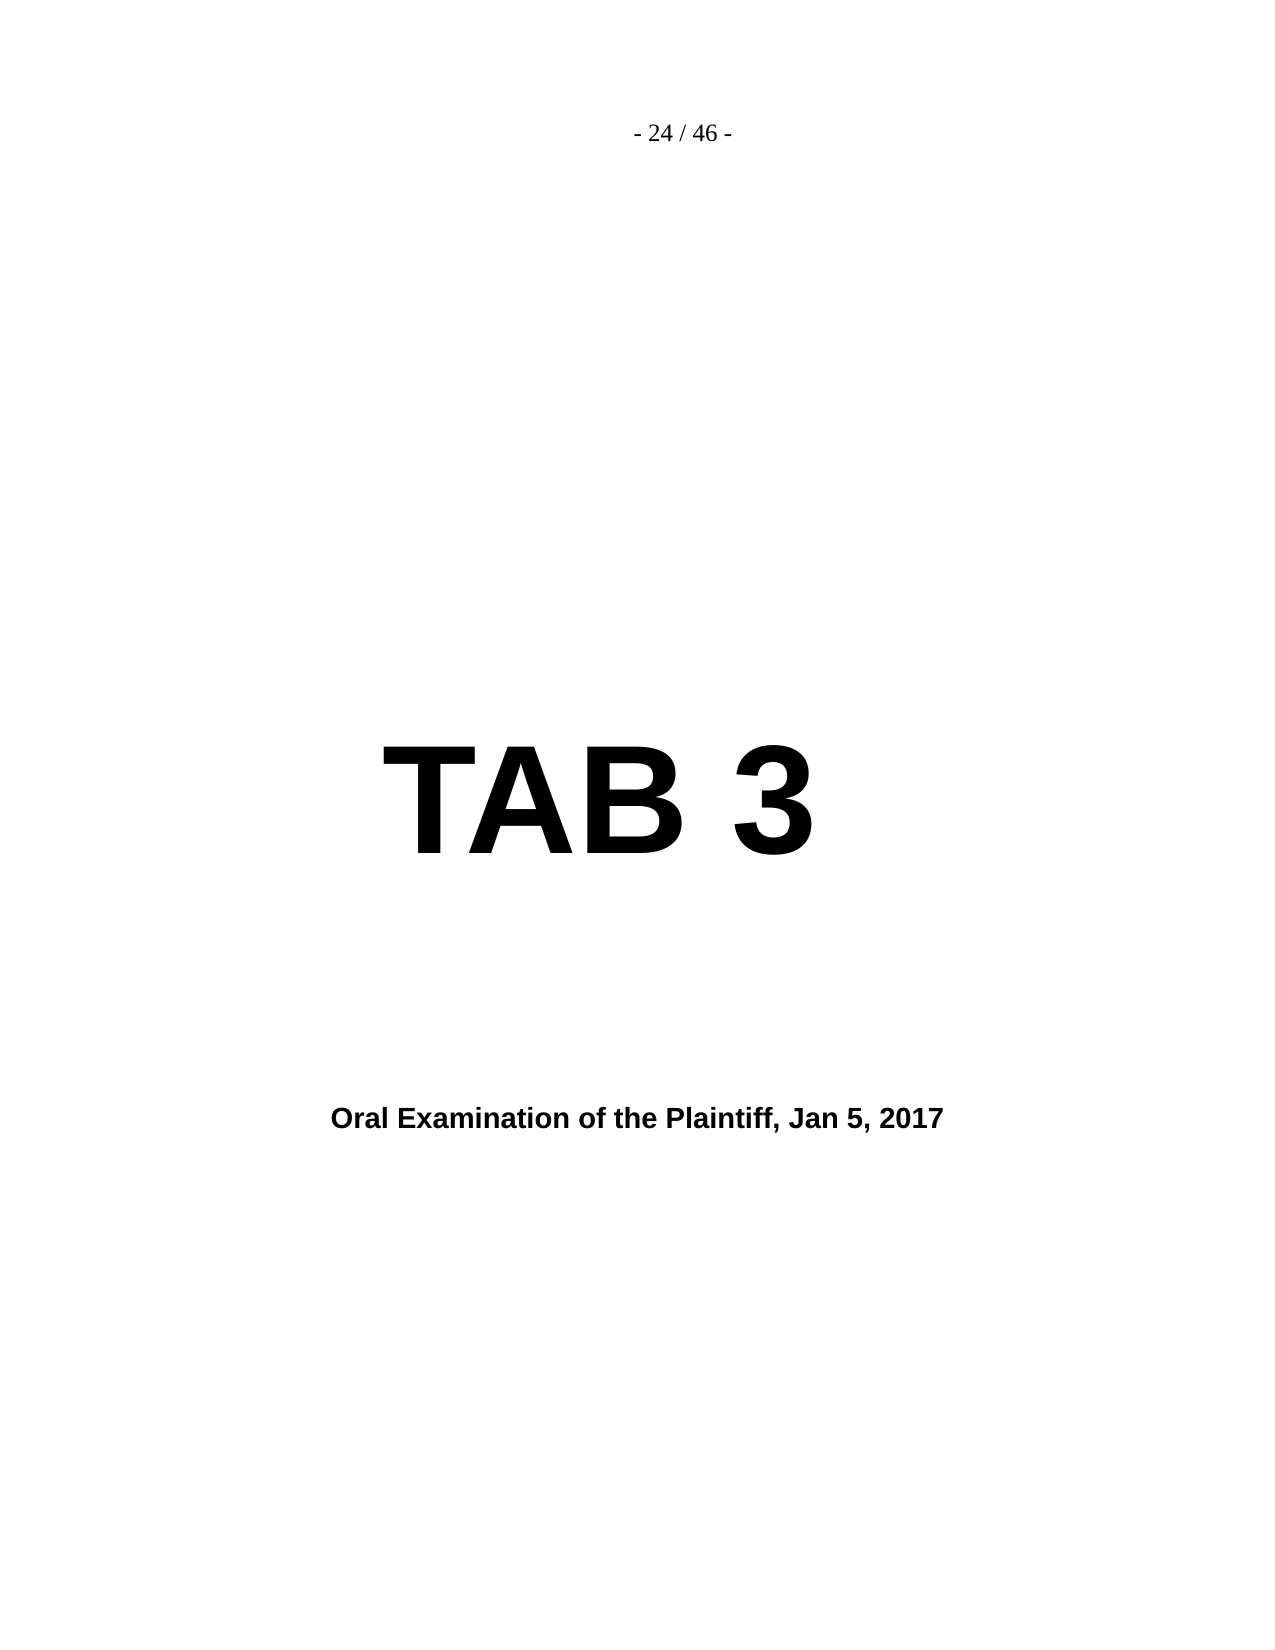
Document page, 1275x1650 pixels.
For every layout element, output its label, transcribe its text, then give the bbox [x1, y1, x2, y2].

subtitle Oral Examination of the Plaintiff, Jan 5, 2017 [118, 1102, 1157, 1135]
